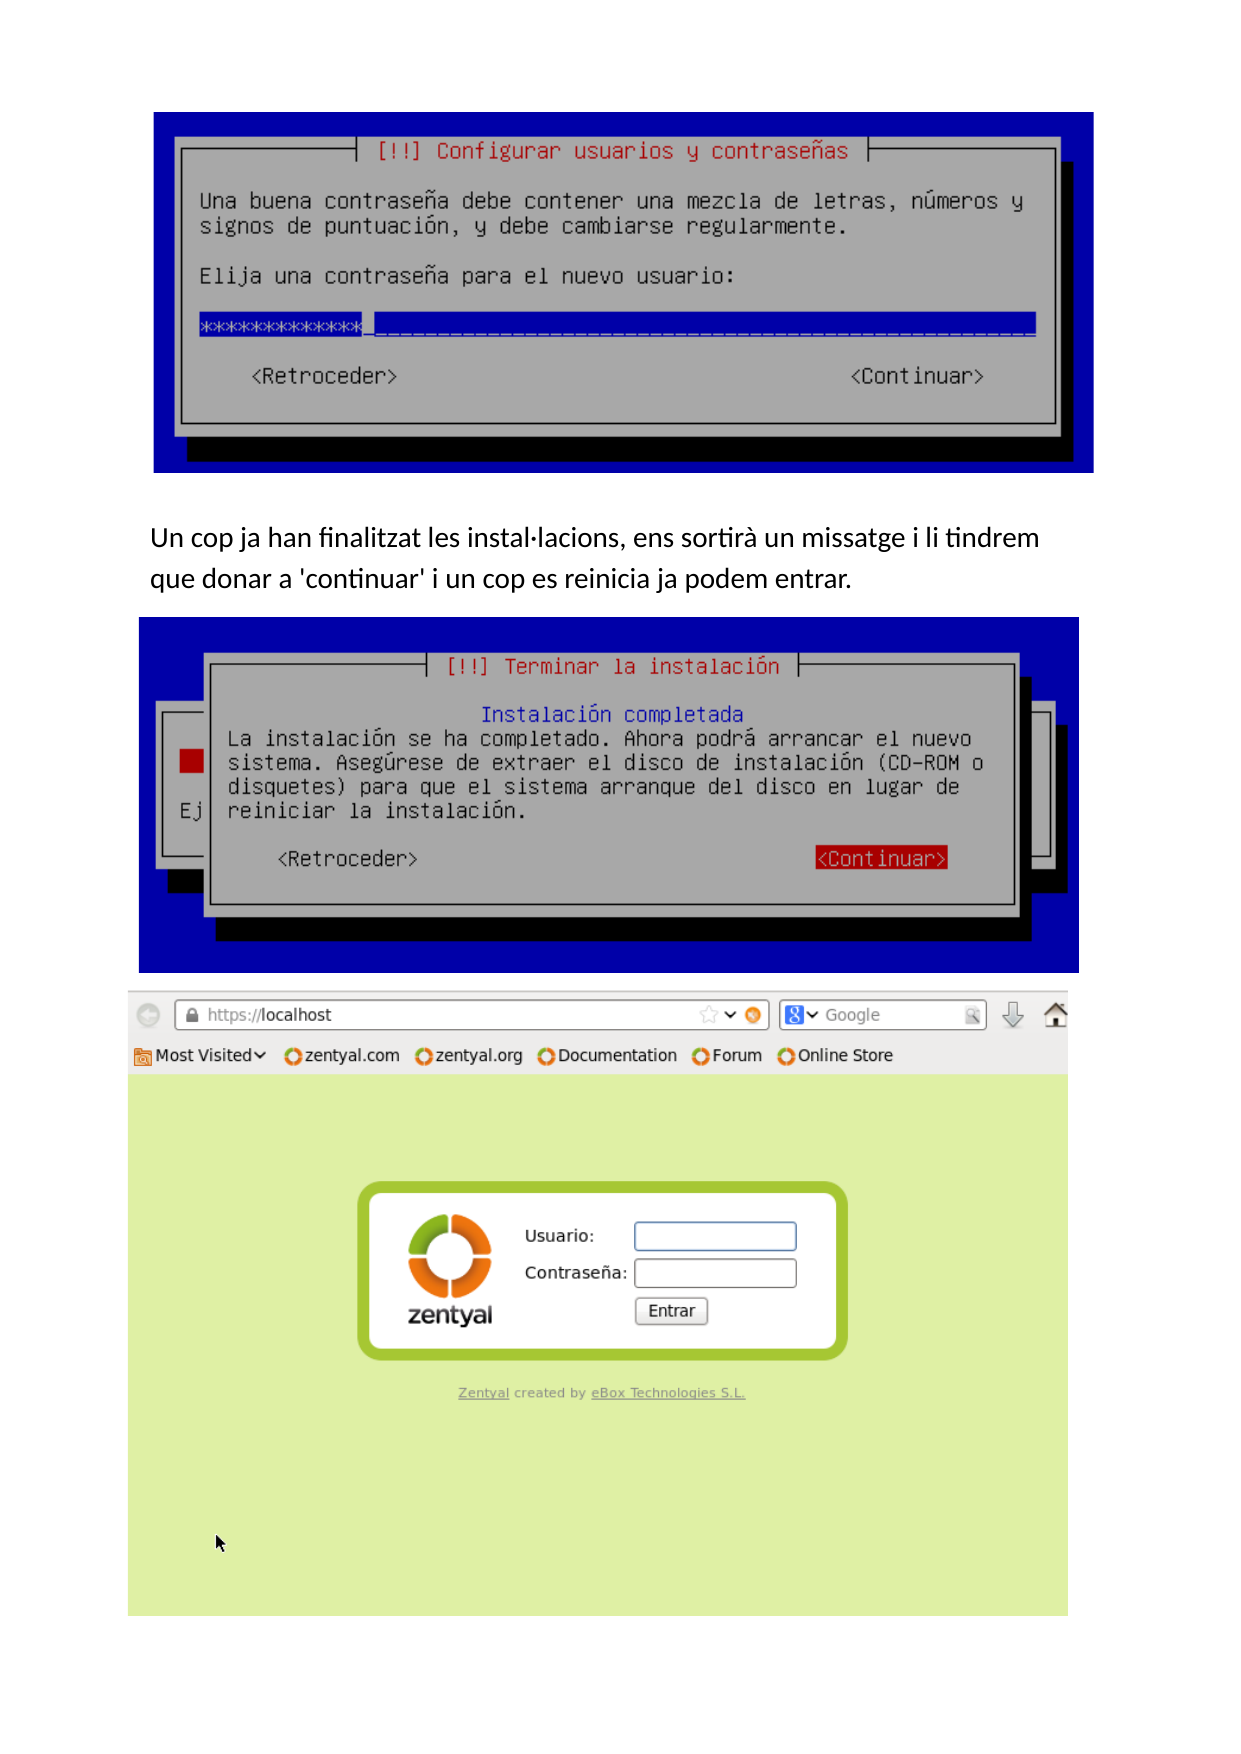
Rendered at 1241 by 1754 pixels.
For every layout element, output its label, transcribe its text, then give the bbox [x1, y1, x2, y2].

picture [153, 112, 1094, 473]
text Un cop ja han finalitzat les instal·lacions, ens sortirà un missatge i li tindrem que donar a 'continuar' i un cop es reinicia ja podem entrar. [150, 519, 1090, 596]
picture [127, 990, 1068, 1616]
picture [138, 617, 1079, 973]
